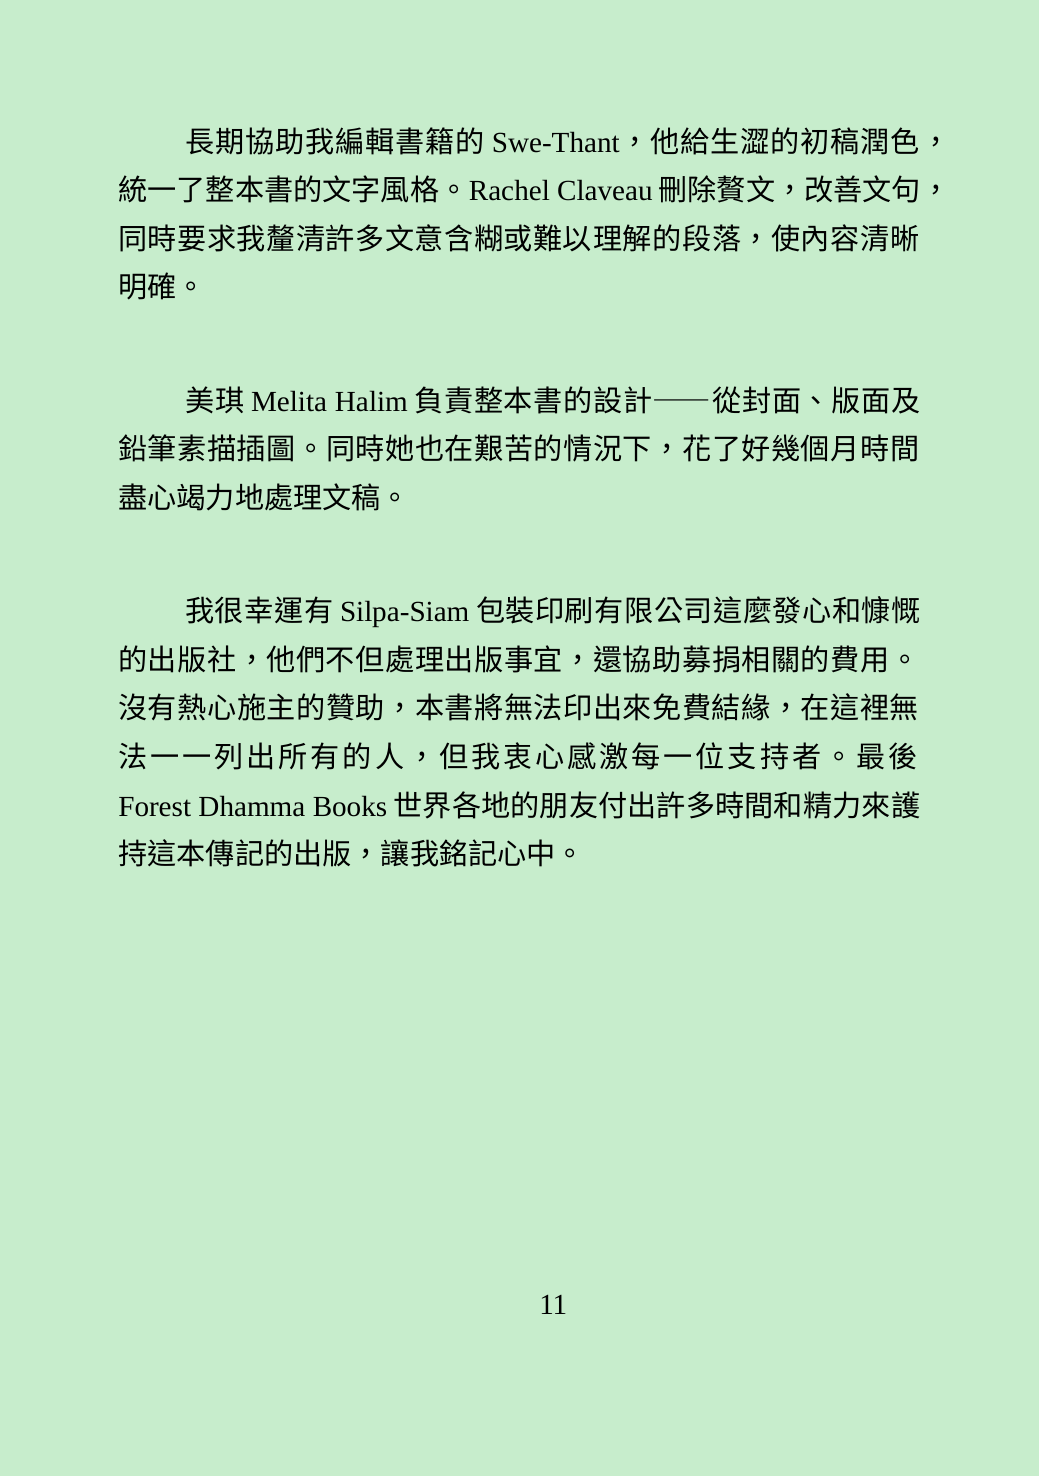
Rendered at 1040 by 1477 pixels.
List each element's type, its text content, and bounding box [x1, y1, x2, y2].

text 我很幸運有Silpa-Siam包裝印刷有限公司這麼發心和慷慨的出版社，他們不但處理出版事宜，還協助募捐相關的費用。沒有熱心施主的贊助，本書將無法印出來免費結緣，在這裡無法一一列出所有的人，但我衷心感激每一位支持者。最後，Forest Dhamma Books世界各地的朋友付出許多時間和精力來護持這本傳記的出版，讓我銘記心中。 [118, 588, 921, 873]
text 美琪Melita Halim負責整本書的設計——從封面、版面及鉛筆素描插圖。同時她也在艱苦的情況下，花了好幾個月時間盡心竭力地處理文稿。 [118, 377, 921, 517]
text 長期協助我編輯書籍的Swe-Thant，他給生澀的初稿潤色，統一了整本書的文字風格。Rachel Claveau刪除贅文，改善文句，同時要求我釐清許多文意含糊或難以理解的段落，使內容清晰明確。 [118, 118, 921, 306]
